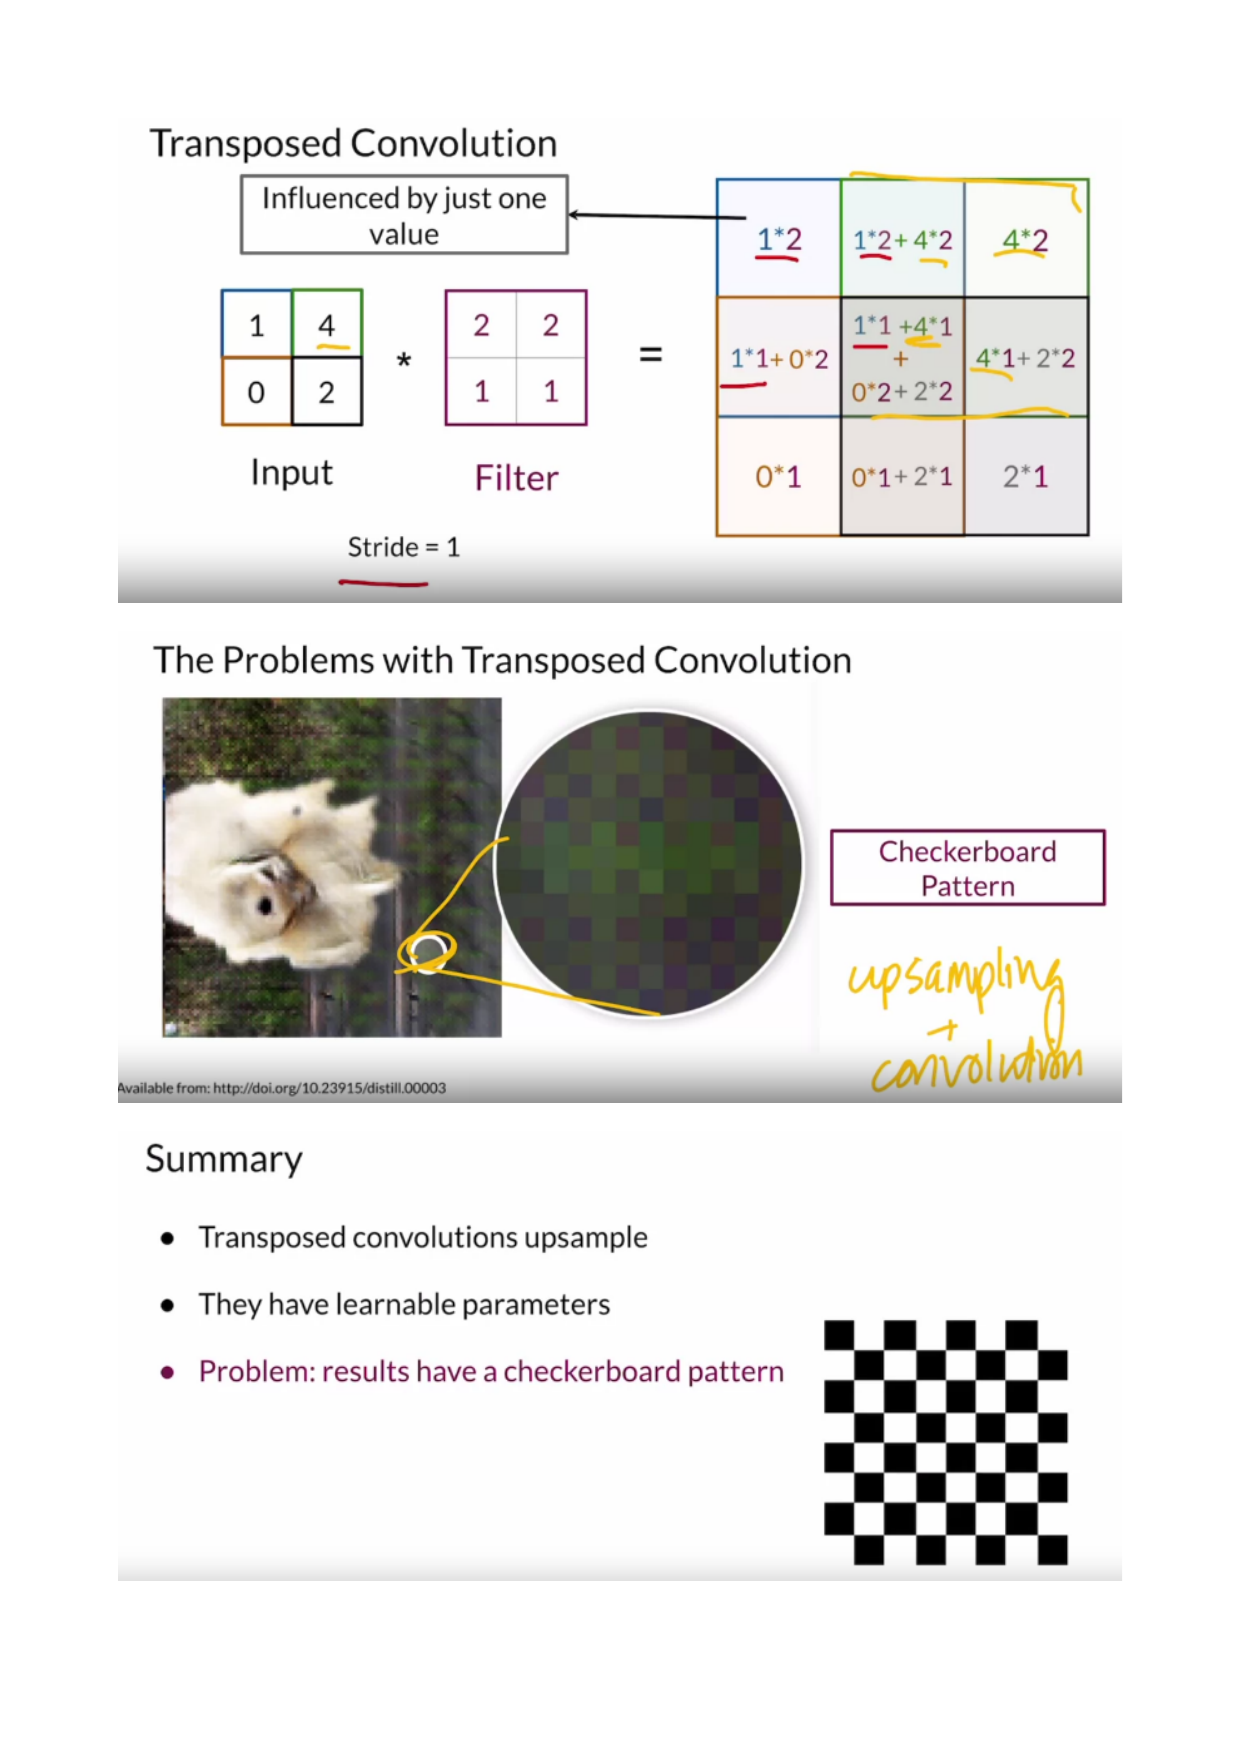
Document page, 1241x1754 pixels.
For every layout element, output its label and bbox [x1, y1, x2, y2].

picture [118, 118, 1123, 603]
picture [118, 1131, 1123, 1581]
picture [118, 631, 1123, 1103]
